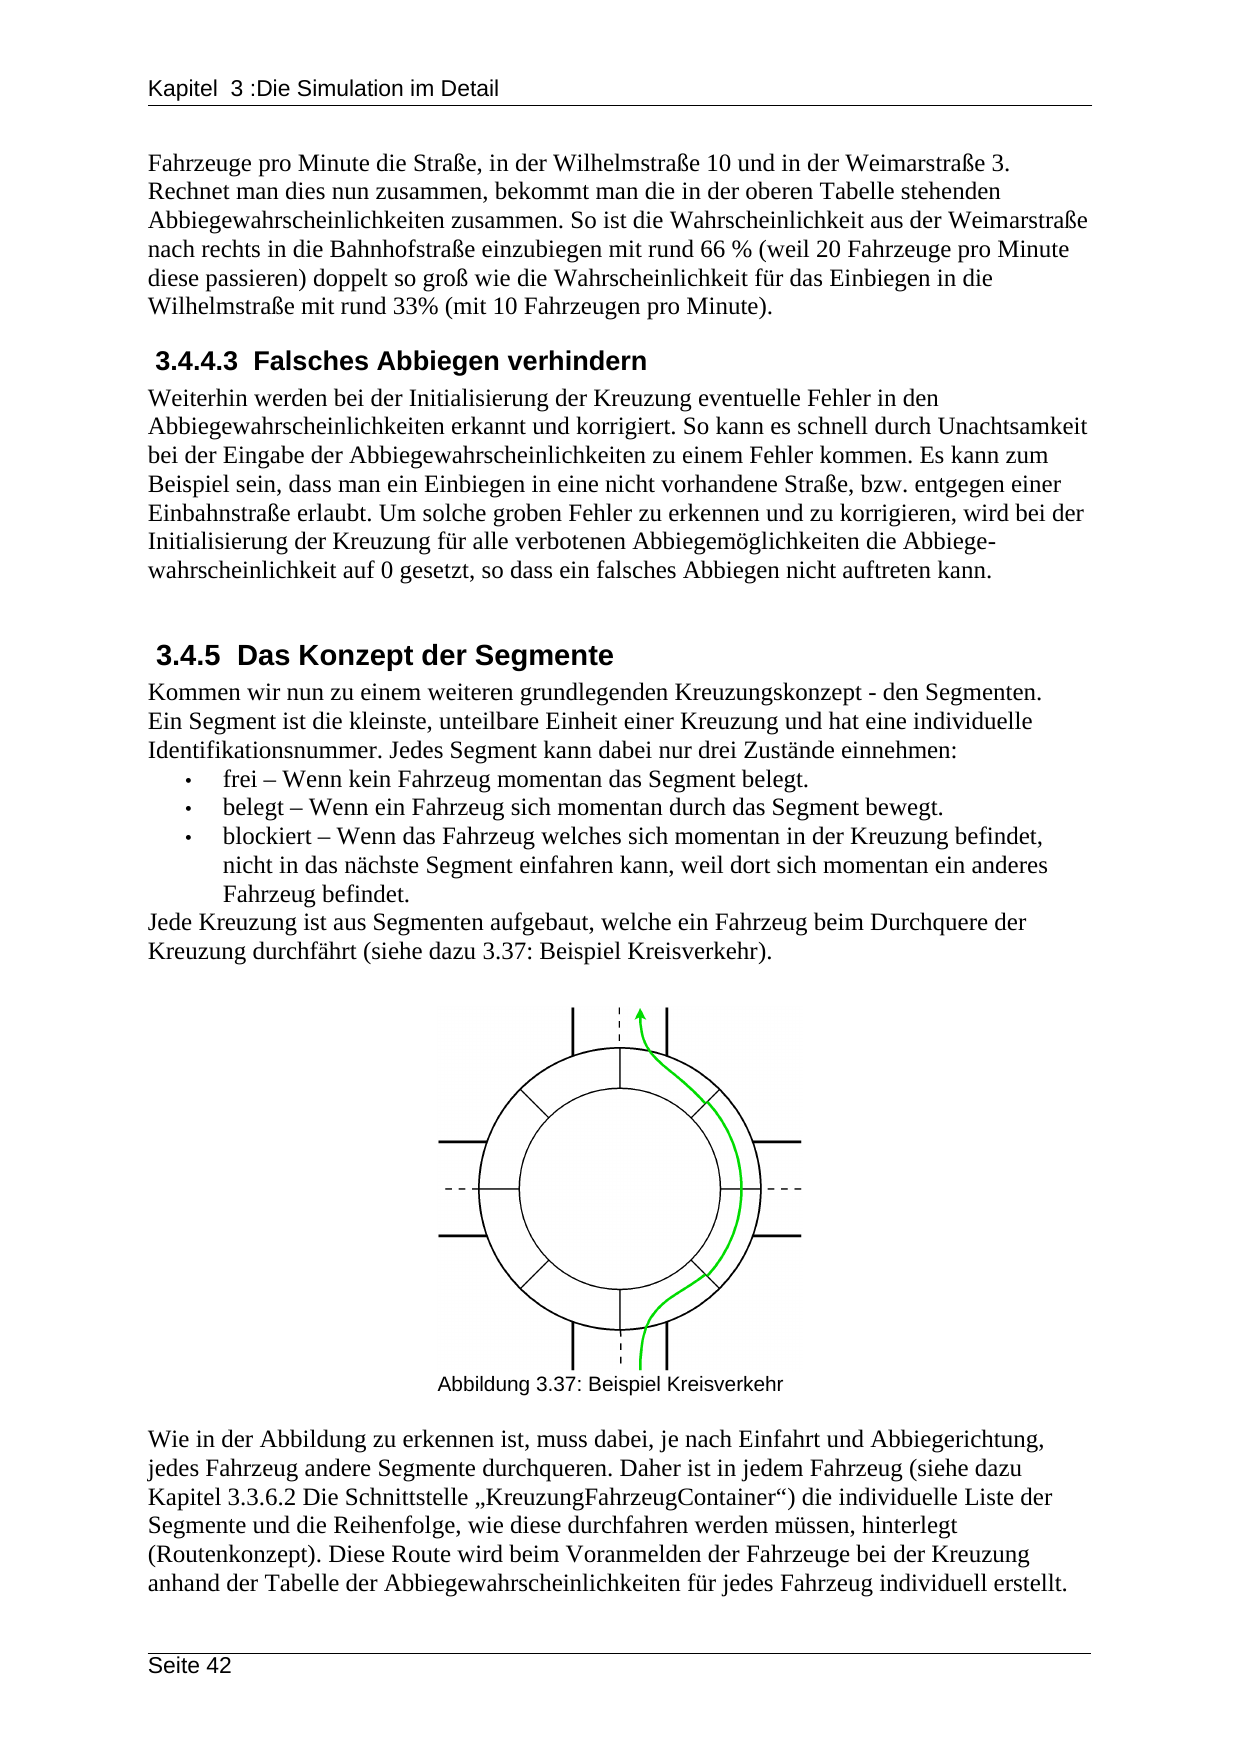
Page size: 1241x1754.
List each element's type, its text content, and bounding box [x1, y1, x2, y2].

text Kommen wir nun zu einem weiteren grundlegenden Kreuzungskonzept - den Segmenten. [148, 677, 1092, 706]
text Jede Kreuzung ist aus Segmenten aufgebaut, welche ein Fahrzeug beim Durchquere der Kreuzung durchfährt (siehe dazu Abbildung 3.37: Beispiel Kreisverkehr). [148, 907, 1092, 965]
list belegt – Wenn ein Fahrzeug sich momentan durch das Segment bewegt. [185, 792, 1092, 821]
subtitle Falsches Abbiegen verhindern [148, 345, 1092, 376]
text Weiterhin werden bei der Initialisierung der Kreuzung eventuelle Fehler in den Abbiegewahrscheinlichkeiten erkannt und korrigiert. So kann es schnell durch Unachtsamkeit bei der Eingabe der Abbiegewahrscheinlichkeiten zu einem Fehler kommen. Es kann zum Beispiel sein, dass man ein Einbiegen in eine nicht vorhandene Straße, bzw. entgegen einer Einbahnstraße erlaubt. Um solche groben Fehler zu erkennen und zu korrigieren, wird bei der Initialisierung der Kreuzung für alle verbotenen Abbiegemöglichkeiten die Abbiege­wahrscheinlichkeit auf 0 gesetzt, so dass ein falsches Abbiegen nicht auftreten kann. [148, 383, 1092, 584]
subtitle Das Konzept der Segmente [148, 638, 1092, 671]
text Dieser füllt die Tabelle der Abbiegewahrscheinlichkeiten selbstständig auf (für unser Beispiel siehe Abbildung 3.36). Dabei verwendet er die bei den Straßeneinstellungen hinterlegten, durchschnittlichen Fahrzeugdurchsatz (Fahrzeuge pro Minute welche die Straße passieren). Die Logik dahinter ist einfach, dass ein Fahrzeug eher in eine viel befahrene Straße einbiegen wird, als in eine wenig befahrene Straße. So sind im obigen Beispiel folgende durchschnittliche Fahrzeuge pro Minute hinterlegt: in der Bahnhofstraße passieren 20 Fahrzeuge pro Minute die Straße, in der Wilhelmstraße 10 und in der Weimarstraße 3. Rechnet man dies nun zusammen, bekommt man die in der oberen Tabelle stehenden Abbiegewahrscheinlichkeiten zusammen. So ist die Wahrscheinlichkeit aus der Weimarstraße nach rechts in die Bahnhofstraße einzubiegen mit rund 66 % (weil 20 Fahrzeuge pro Minute diese passieren) doppelt so groß wie die Wahrscheinlichkeit für das Einbiegen in die Wilhelmstraße mit rund 33% (mit 10 Fahrzeugen pro Minute). [148, 148, 1092, 320]
text Wie in der Abbildung zu erkennen ist, muss dabei, je nach Einfahrt und Abbiegerichtung, jedes Fahrzeug andere Segmente durchqueren. Daher ist in jedem Fahrzeug (siehe dazu Kapitel 3.3.6.2 Die Schnittstelle „KreuzungFahrzeugContainer“) die individuelle Liste der Segmente und die Reihenfolge, wie diese durchfahren werden müssen, hinterlegt (Routenkonzept). Diese Route wird beim Voranmelden der Fahrzeuge bei der Kreuzung anhand der Tabelle der Abbiegewahrscheinlichkeiten für jedes Fahrzeug individuell erstellt. [148, 1424, 1092, 1597]
text Abbildung 3.37: Beispiel Kreisverkehr [437, 1372, 803, 1396]
list frei – Wenn kein Fahrzeug momentan das Segment belegt. [185, 764, 1092, 792]
text Ein Segment ist die kleinste, unteilbare Einheit einer Kreuzung und hat eine individuelle Identifikationsnummer. Jedes Segment kann dabei nur drei Zustände einnehmen: [148, 706, 1092, 764]
picture [437, 1006, 803, 1372]
list blockiert – Wenn das Fahrzeug welches sich momentan in der Kreuzung befindet, nicht in das nächste Segment einfahren kann, weil dort sich momentan ein anderes Fahrzeug befindet. [185, 821, 1092, 907]
